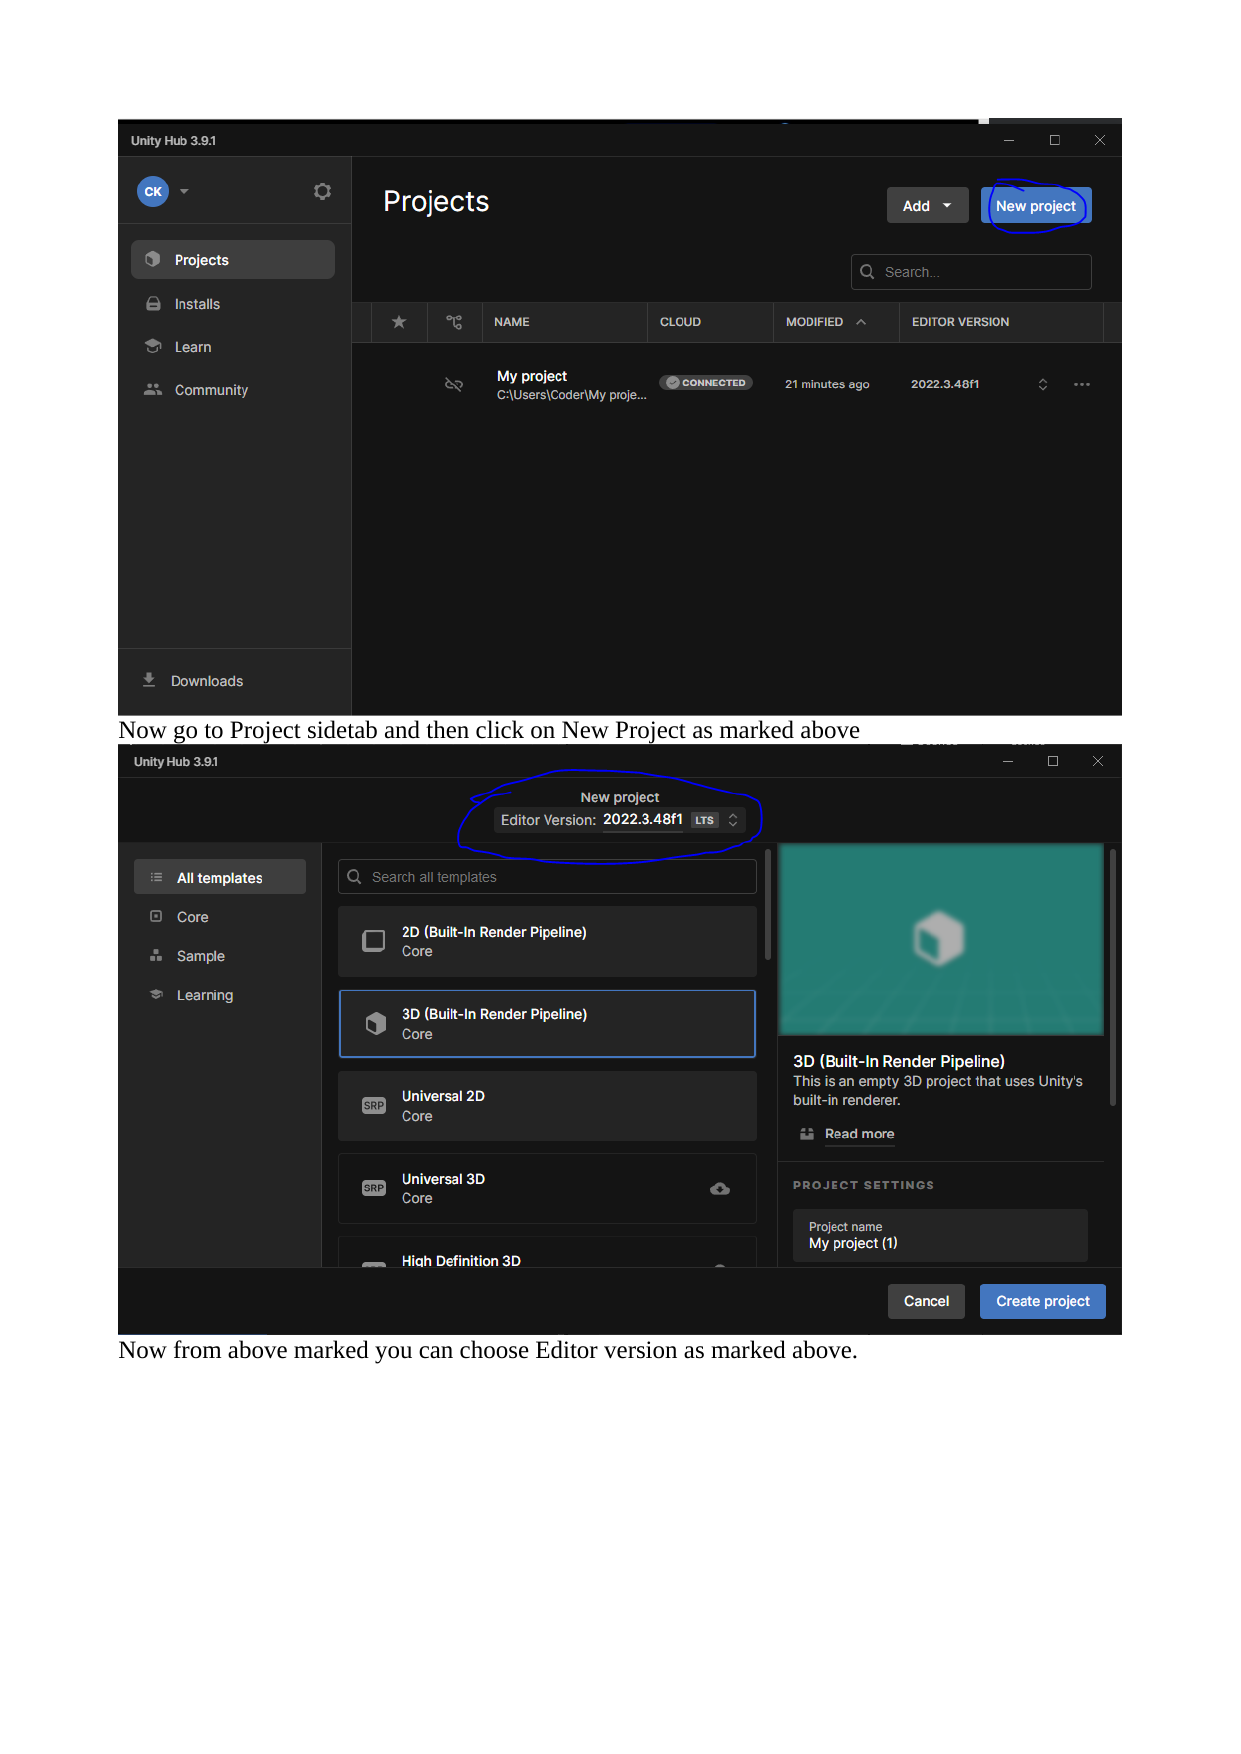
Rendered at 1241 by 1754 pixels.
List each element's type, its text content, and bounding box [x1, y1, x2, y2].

text Now from above marked you can choose Editor version as marked above. [118, 1335, 1122, 1363]
text Now go to Project sidetab and then click on New Project as marked above [118, 716, 1122, 744]
picture [118, 744, 1122, 1335]
picture [118, 118, 1122, 716]
